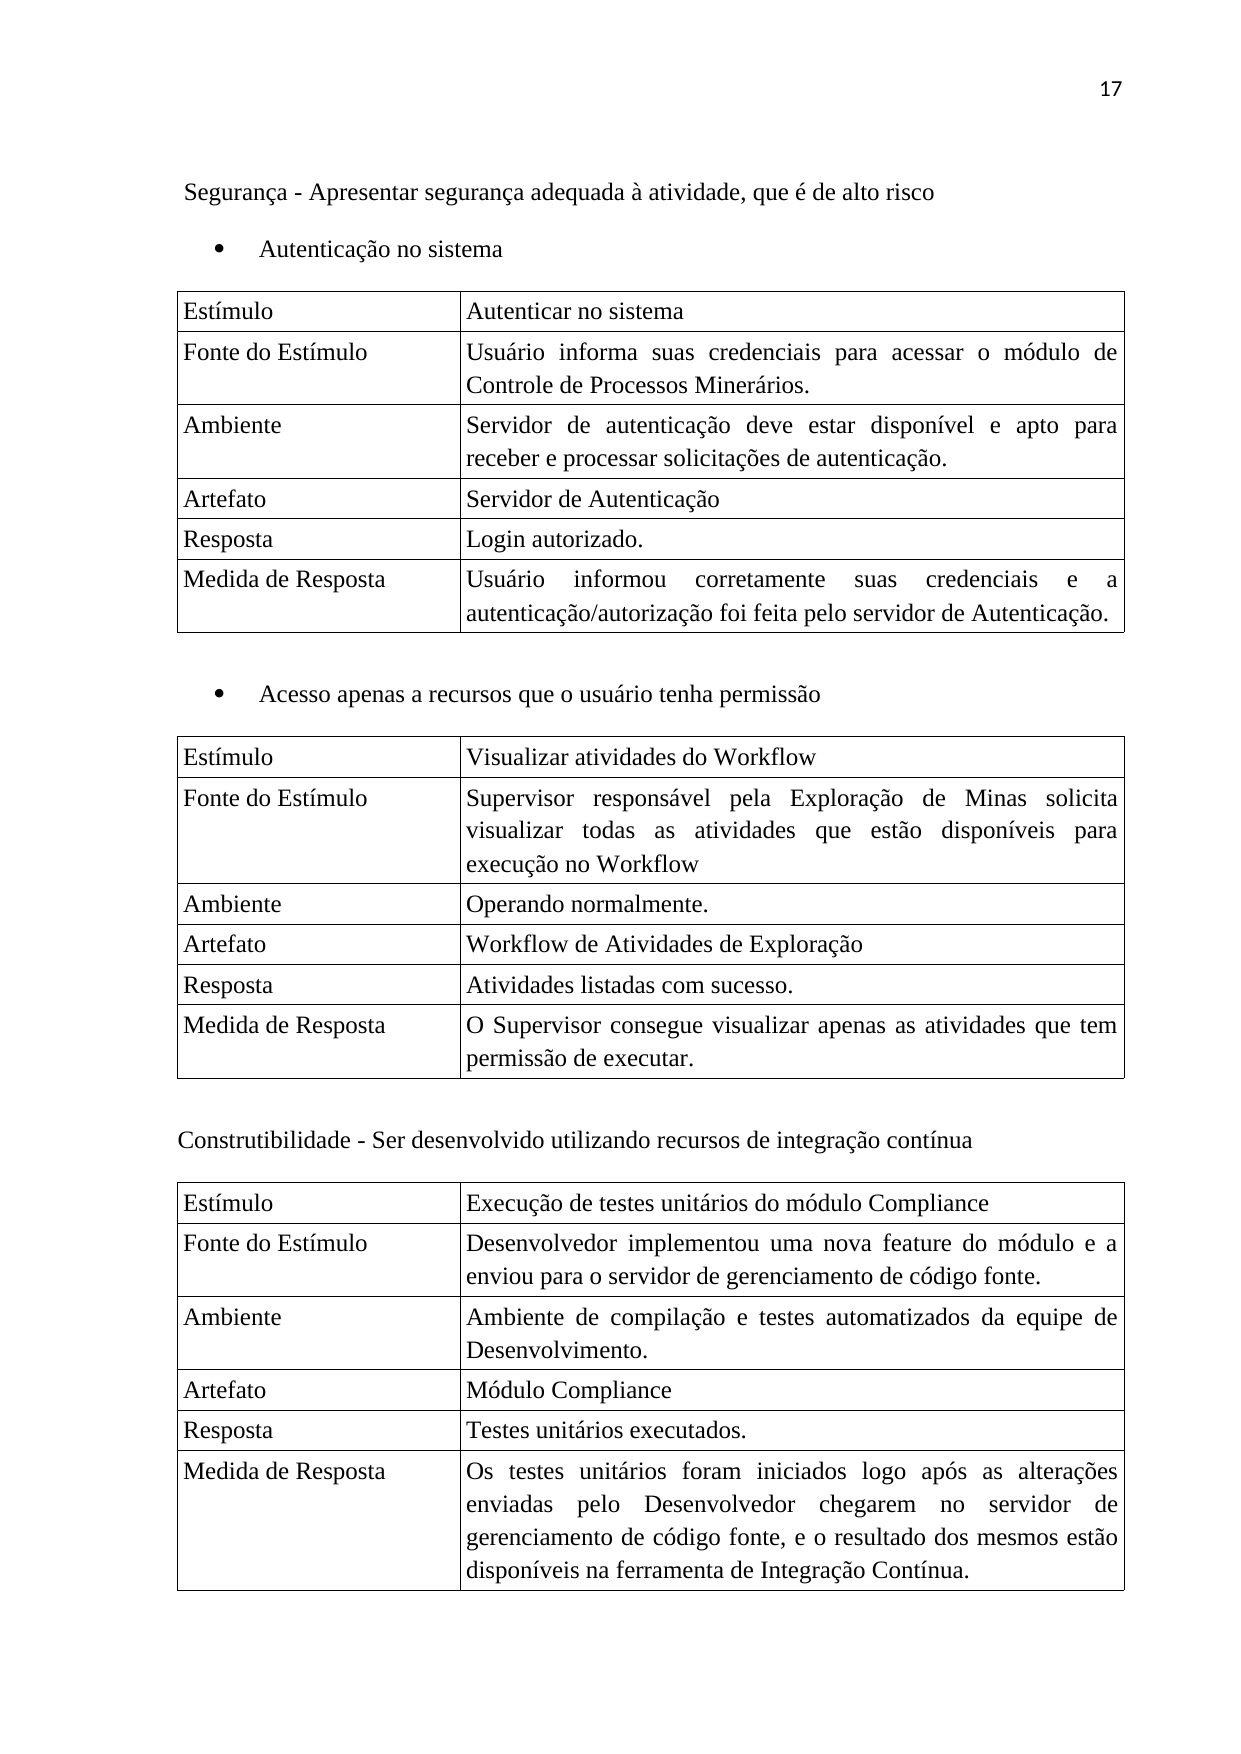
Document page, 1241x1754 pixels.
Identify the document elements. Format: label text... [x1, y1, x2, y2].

table_header Visualizar atividades do Workflow [461, 737, 1124, 777]
table_cell Módulo Compliance [461, 1370, 1124, 1410]
list Acesso apenas a recursos que o usuário tenha permissão [215, 679, 1122, 708]
table_cell Artefato [178, 1370, 460, 1410]
table_cell Ambiente [178, 1297, 460, 1369]
table_cell Artefato [178, 479, 460, 518]
table_cell Fonte do Estímulo [178, 332, 460, 404]
table_cell Ambiente de compilação e testes automatizados da equipe de Desenvolvimento. [461, 1297, 1124, 1369]
table_header Execução de testes unitários do módulo Compliance [461, 1183, 1124, 1222]
text Segurança - Apresentar segurança adequada à atividade, que é de alto risco [177, 177, 1122, 206]
table_cell Resposta [178, 519, 460, 559]
table_cell Usuário informa suas credenciais para acessar o módulo de Controle de Processos Minerários. [461, 332, 1124, 404]
table_cell Medida de Resposta [178, 1005, 460, 1078]
table_cell Medida de Resposta [178, 1451, 460, 1589]
table_cell Resposta [178, 1411, 460, 1450]
text Construtibilidade - Ser desenvolvido utilizando recursos de integração contínua [177, 1125, 1122, 1154]
table_cell Supervisor responsável pela Exploração de Minas solicita visualizar todas as atividades que estão disponíveis para execução no Workflow [461, 778, 1124, 883]
table_cell Medida de Resposta [178, 560, 460, 632]
table_cell Servidor de autenticação deve estar disponível e apto para receber e processar solicitações de autenticação. [461, 405, 1124, 478]
table_cell Artefato [178, 925, 460, 964]
table_cell Servidor de Autenticação [461, 479, 1124, 518]
table_cell Ambiente [178, 405, 460, 478]
table_cell Fonte do Estímulo [178, 778, 460, 883]
table_cell Usuário informou corretamente suas credenciais e a autenticação/autorização foi feita pelo servidor de Autenticação. [461, 560, 1124, 632]
table_cell O Supervisor consegue visualizar apenas as atividades que tem permissão de executar. [461, 1005, 1124, 1078]
table_cell Resposta [178, 965, 460, 1004]
table_header Estímulo [178, 292, 460, 331]
table_cell Testes unitários executados. [461, 1411, 1124, 1450]
table_cell Desenvolvedor implementou uma nova feature do módulo e a enviou para o servidor de gerenciamento de código fonte. [461, 1224, 1124, 1296]
list Autenticação no sistema [215, 234, 1122, 263]
table_cell Login autorizado. [461, 519, 1124, 559]
table_cell Atividades listadas com sucesso. [461, 965, 1124, 1004]
table_header Autenticar no sistema [461, 292, 1124, 331]
table_cell Ambiente [178, 884, 460, 923]
table_header Estímulo [178, 737, 460, 777]
table_cell Fonte do Estímulo [178, 1224, 460, 1296]
table_cell Operando normalmente. [461, 884, 1124, 923]
table_cell Workflow de Atividades de Exploração [461, 925, 1124, 964]
table_cell Os testes unitários foram iniciados logo após as alterações enviadas pelo Desenvolvedor chegarem no servidor de gerenciamento de código fonte, e o resultado dos mesmos estão disponíveis na ferramenta de Integração Contínua. [461, 1451, 1124, 1589]
table_header Estímulo [178, 1183, 460, 1222]
